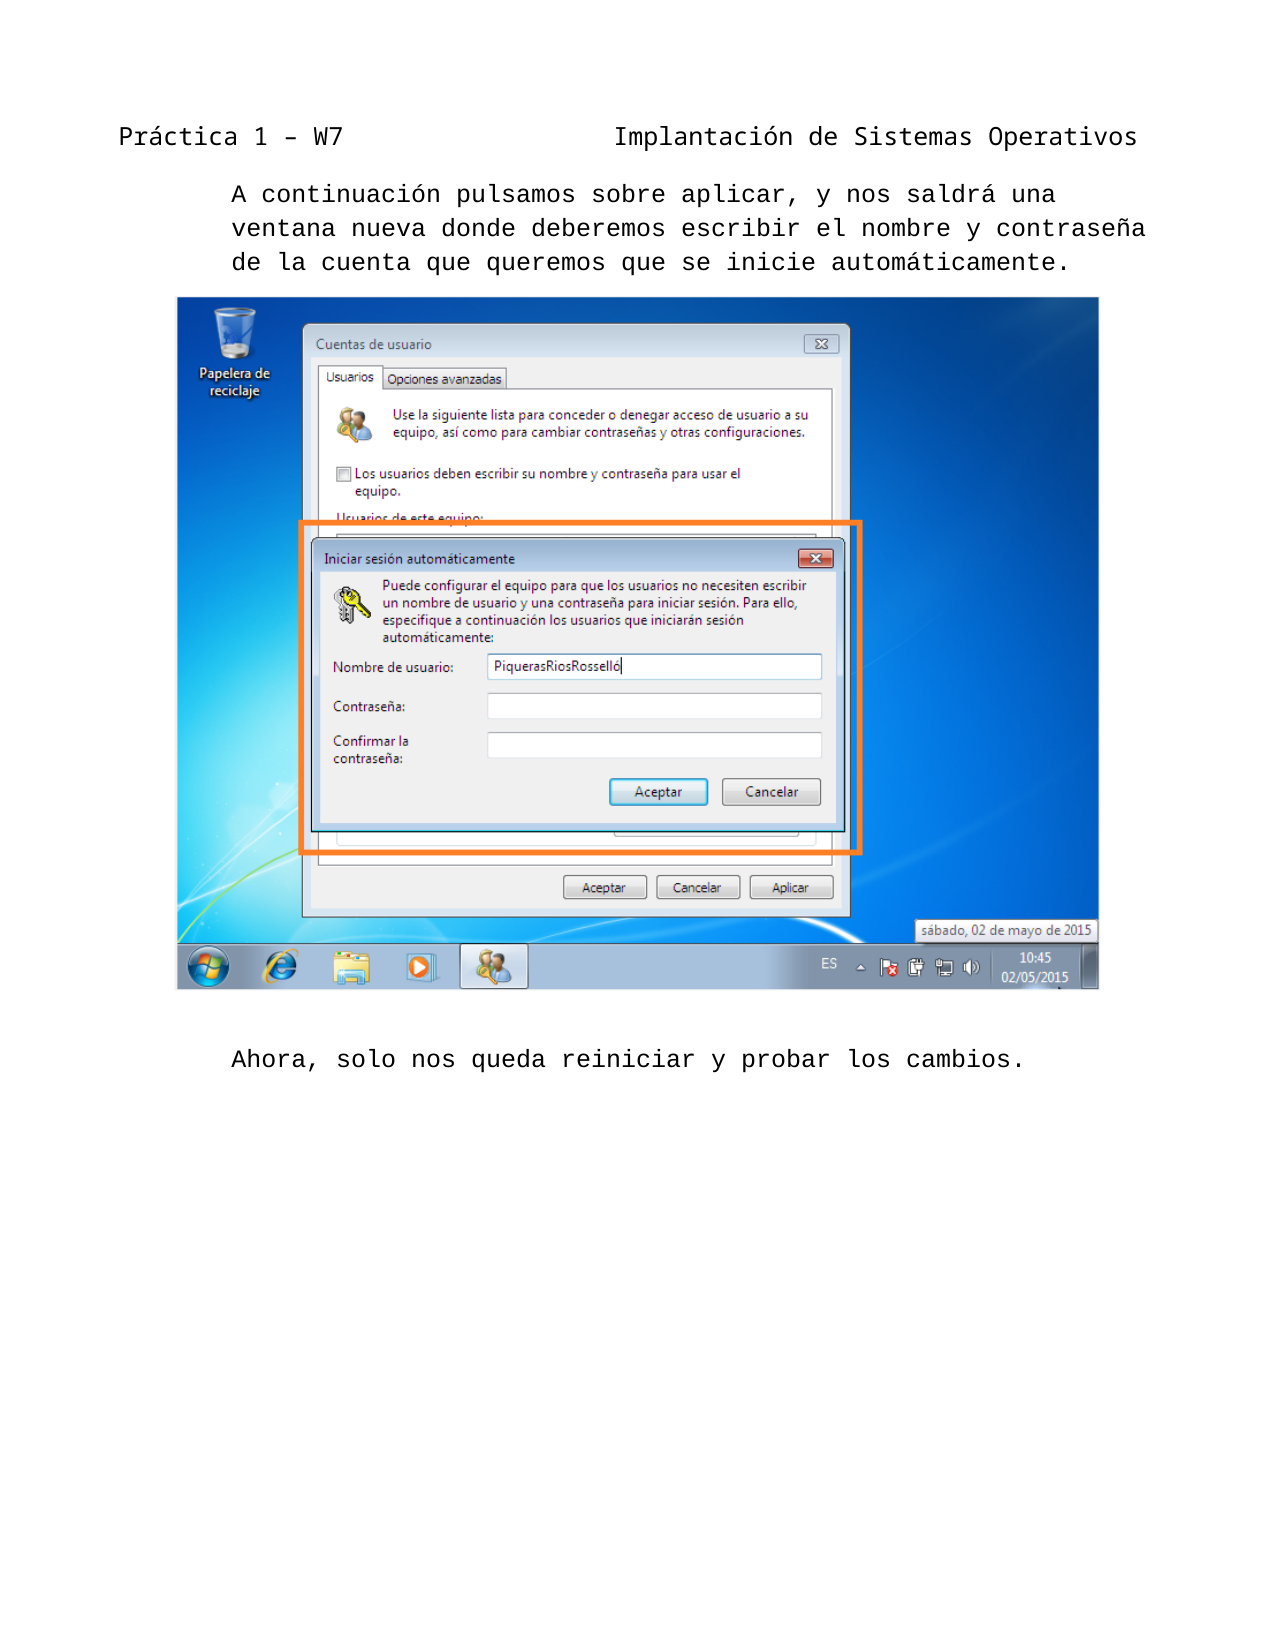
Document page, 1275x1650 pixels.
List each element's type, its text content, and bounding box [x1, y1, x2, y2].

text Ahora, solo nos queda reiniciar y probar los cambios. [231, 1046, 1157, 1074]
picture [174, 296, 1101, 995]
text A continuación pulsamos sobre aplicar, y nos saldrá una ventana nueva donde deberemos escribir el nombre y contraseña de la cuenta que queremos que se inicie automáticamente. [231, 182, 1157, 278]
